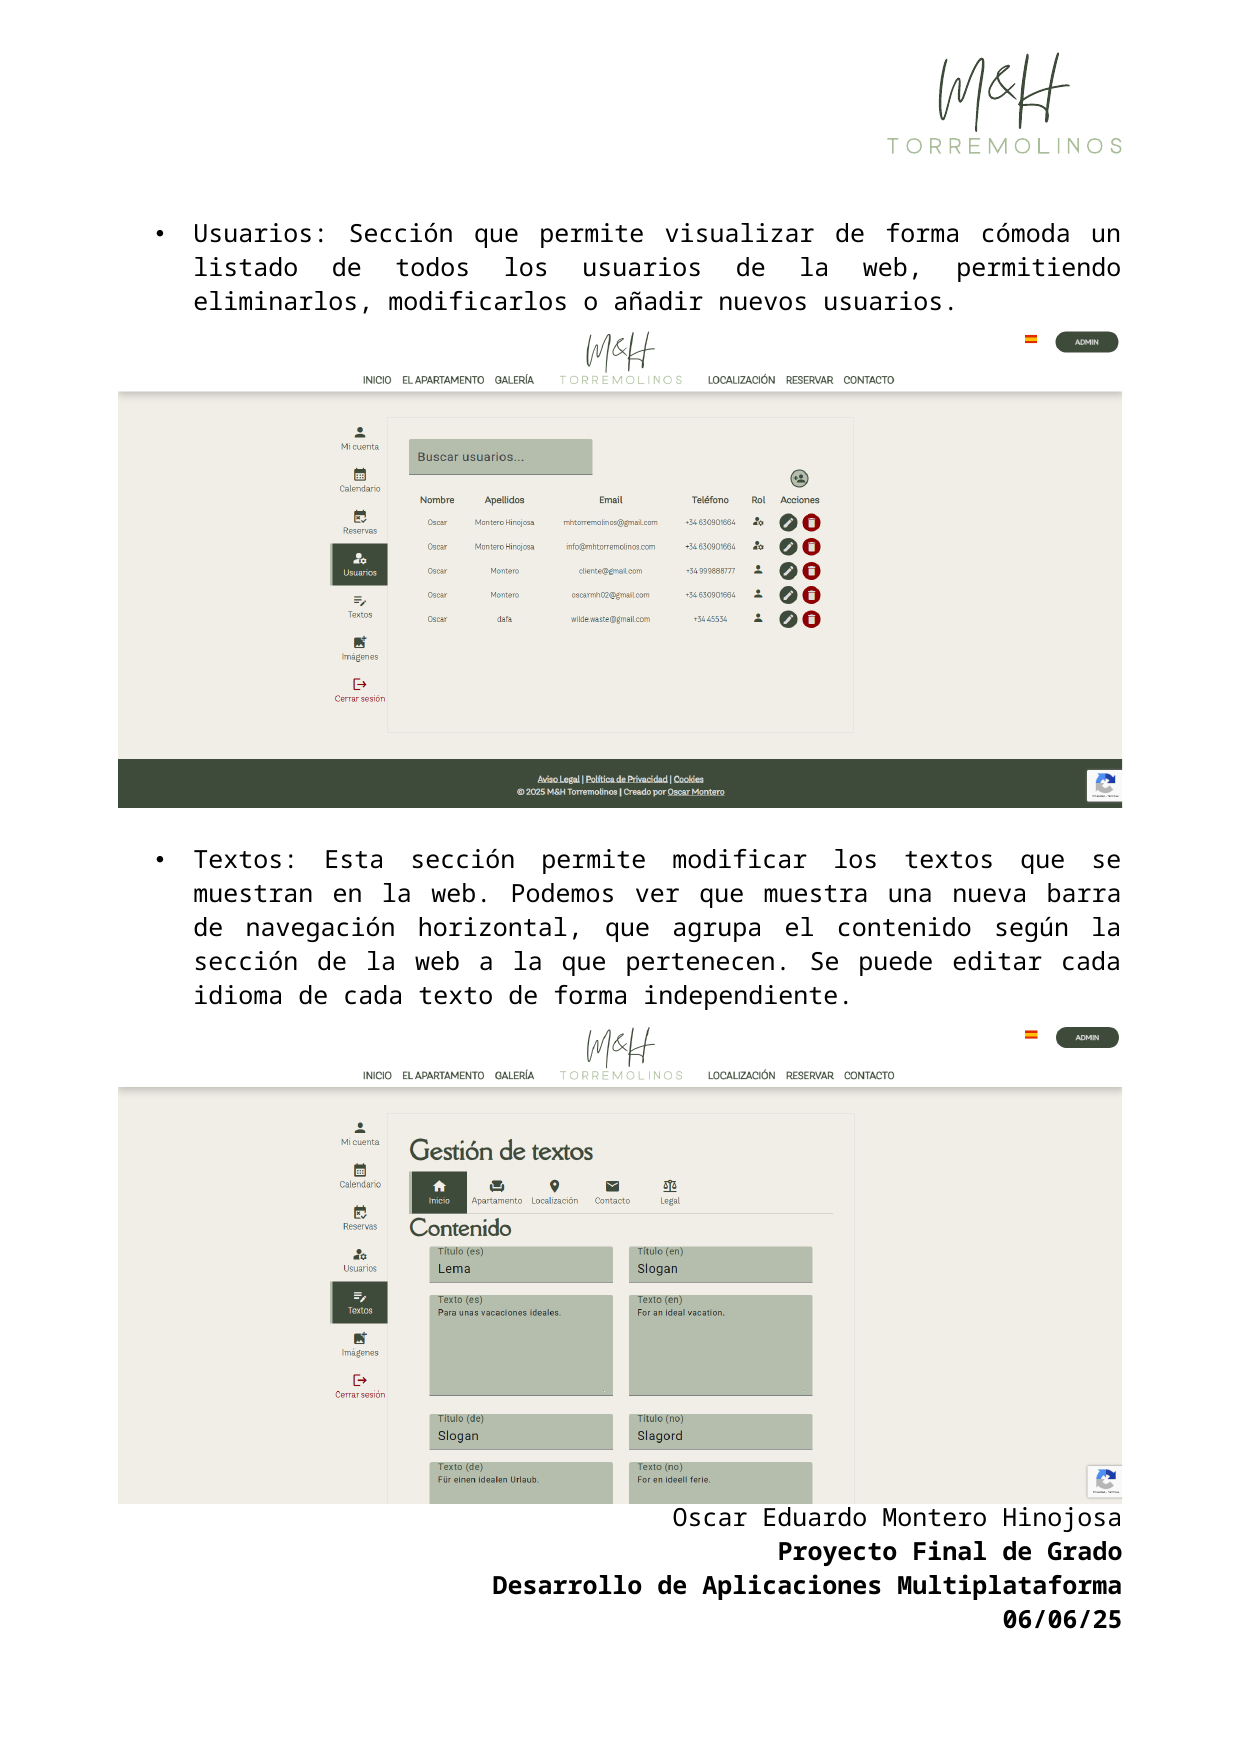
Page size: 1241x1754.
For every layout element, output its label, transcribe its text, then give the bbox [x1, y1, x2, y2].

list Usuarios: Sección que permite visualizar de forma cómoda un listado de todos los usuarios de la web, permitiendo eliminarlos, modificarlos o añadir nuevos usuarios. [156, 216, 1122, 318]
picture [118, 326, 1123, 808]
picture [118, 1022, 1123, 1504]
list Textos: Esta sección permite modificar los textos que se muestran en la web. Podemos ver que muestra una nueva barra de navegación horizontal, que agrupa el contenido según la sección de la web a la que pertenecen. Se puede editar cada idioma de cada texto de forma independiente. [156, 841, 1122, 1012]
